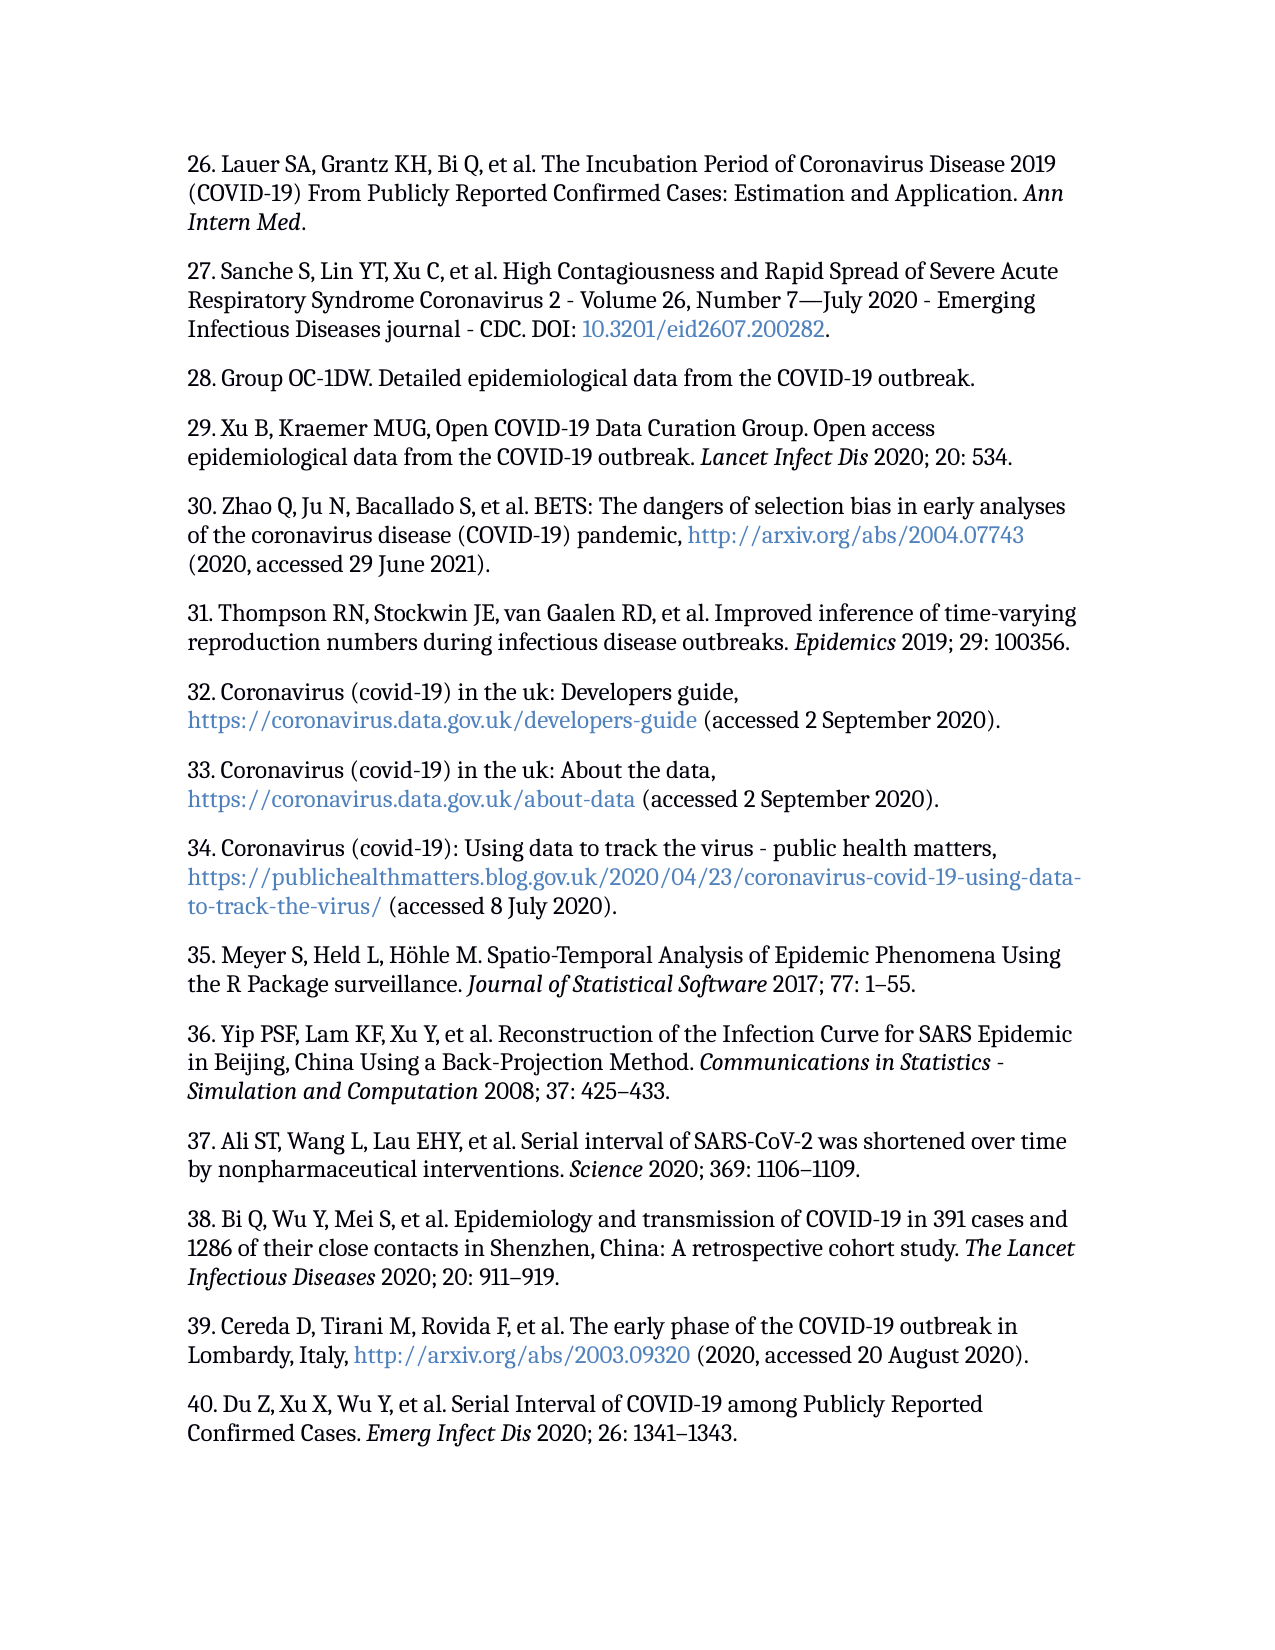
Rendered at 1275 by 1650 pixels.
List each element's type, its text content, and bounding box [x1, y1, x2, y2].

text 38. Bi Q, Wu Y, Mei S, et al. Epidemiology and transmission of COVID-19 in 391 cases and 1286 of their close contacts in Shenzhen, China: A retrospective cohort study. The Lancet Infectious Diseases 2020; 20: 911–919. [187, 1205, 1087, 1291]
text 35. Meyer S, Held L, Höhle M. Spatio-Temporal Analysis of Epidemic Phenomena Using the R Package surveillance. Journal of Statistical Software 2017; 77: 1–55. [187, 941, 1087, 999]
text 34. Coronavirus (covid-19): Using data to track the virus - public health matters, https://publichealthmatters.blog.gov.uk/2020/04/23/coronavirus-covid-19-using-data-to-track-the-virus/ (accessed 8 July 2020). [187, 834, 1087, 920]
text 26. Lauer SA, Grantz KH, Bi Q, et al. The Incubation Period of Coronavirus Disease 2019 (COVID-19) From Publicly Reported Confirmed Cases: Estimation and Application. Ann Intern Med. [187, 150, 1087, 236]
text 27. Sanche S, Lin YT, Xu C, et al. High Contagiousness and Rapid Spread of Severe Acute Respiratory Syndrome Coronavirus 2 - Volume 26, Number 7—July 2020 - Emerging Infectious Diseases journal - CDC. DOI: 10.3201/eid2607.200282. [187, 257, 1087, 343]
text 32. Coronavirus (covid-19) in the uk: Developers guide, https://coronavirus.data.gov.uk/developers-guide (accessed 2 September 2020). [187, 677, 1087, 735]
text 30. Zhao Q, Ju N, Bacallado S, et al. BETS: The dangers of selection bias in early analyses of the coronavirus disease (COVID-19) pandemic, http://arxiv.org/abs/2004.07743 (2020, accessed 29 June 2021). [187, 492, 1087, 578]
text 39. Cereda D, Tirani M, Rovida F, et al. The early phase of the COVID-19 outbreak in Lombardy, Italy, http://arxiv.org/abs/2003.09320 (2020, accessed 20 August 2020). [187, 1312, 1087, 1369]
text 31. Thompson RN, Stockwin JE, van Gaalen RD, et al. Improved inference of time-varying reproduction numbers during infectious disease outbreaks. Epidemics 2019; 29: 100356. [187, 599, 1087, 657]
text 36. Yip PSF, Lam KF, Xu Y, et al. Reconstruction of the Infection Curve for SARS Epidemic in Beijing, China Using a Back-Projection Method. Communications in Statistics - Simulation and Computation 2008; 37: 425–433. [187, 1019, 1087, 1106]
text 28. Group OC-1DW. Detailed epidemiological data from the COVID-19 outbreak. [187, 364, 1087, 393]
text 40. Du Z, Xu X, Wu Y, et al. Serial Interval of COVID-19 among Publicly Reported Confirmed Cases. Emerg Infect Dis 2020; 26: 1341–1343. [187, 1390, 1087, 1448]
text 29. Xu B, Kraemer MUG, Open COVID-19 Data Curation Group. Open access epidemiological data from the COVID-19 outbreak. Lancet Infect Dis 2020; 20: 534. [187, 414, 1087, 471]
text 33. Coronavirus (covid-19) in the uk: About the data, https://coronavirus.data.gov.uk/about-data (accessed 2 September 2020). [187, 756, 1087, 813]
text 37. Ali ST, Wang L, Lau EHY, et al. Serial interval of SARS-CoV-2 was shortened over time by nonpharmaceutical interventions. Science 2020; 369: 1106–1109. [187, 1127, 1087, 1184]
